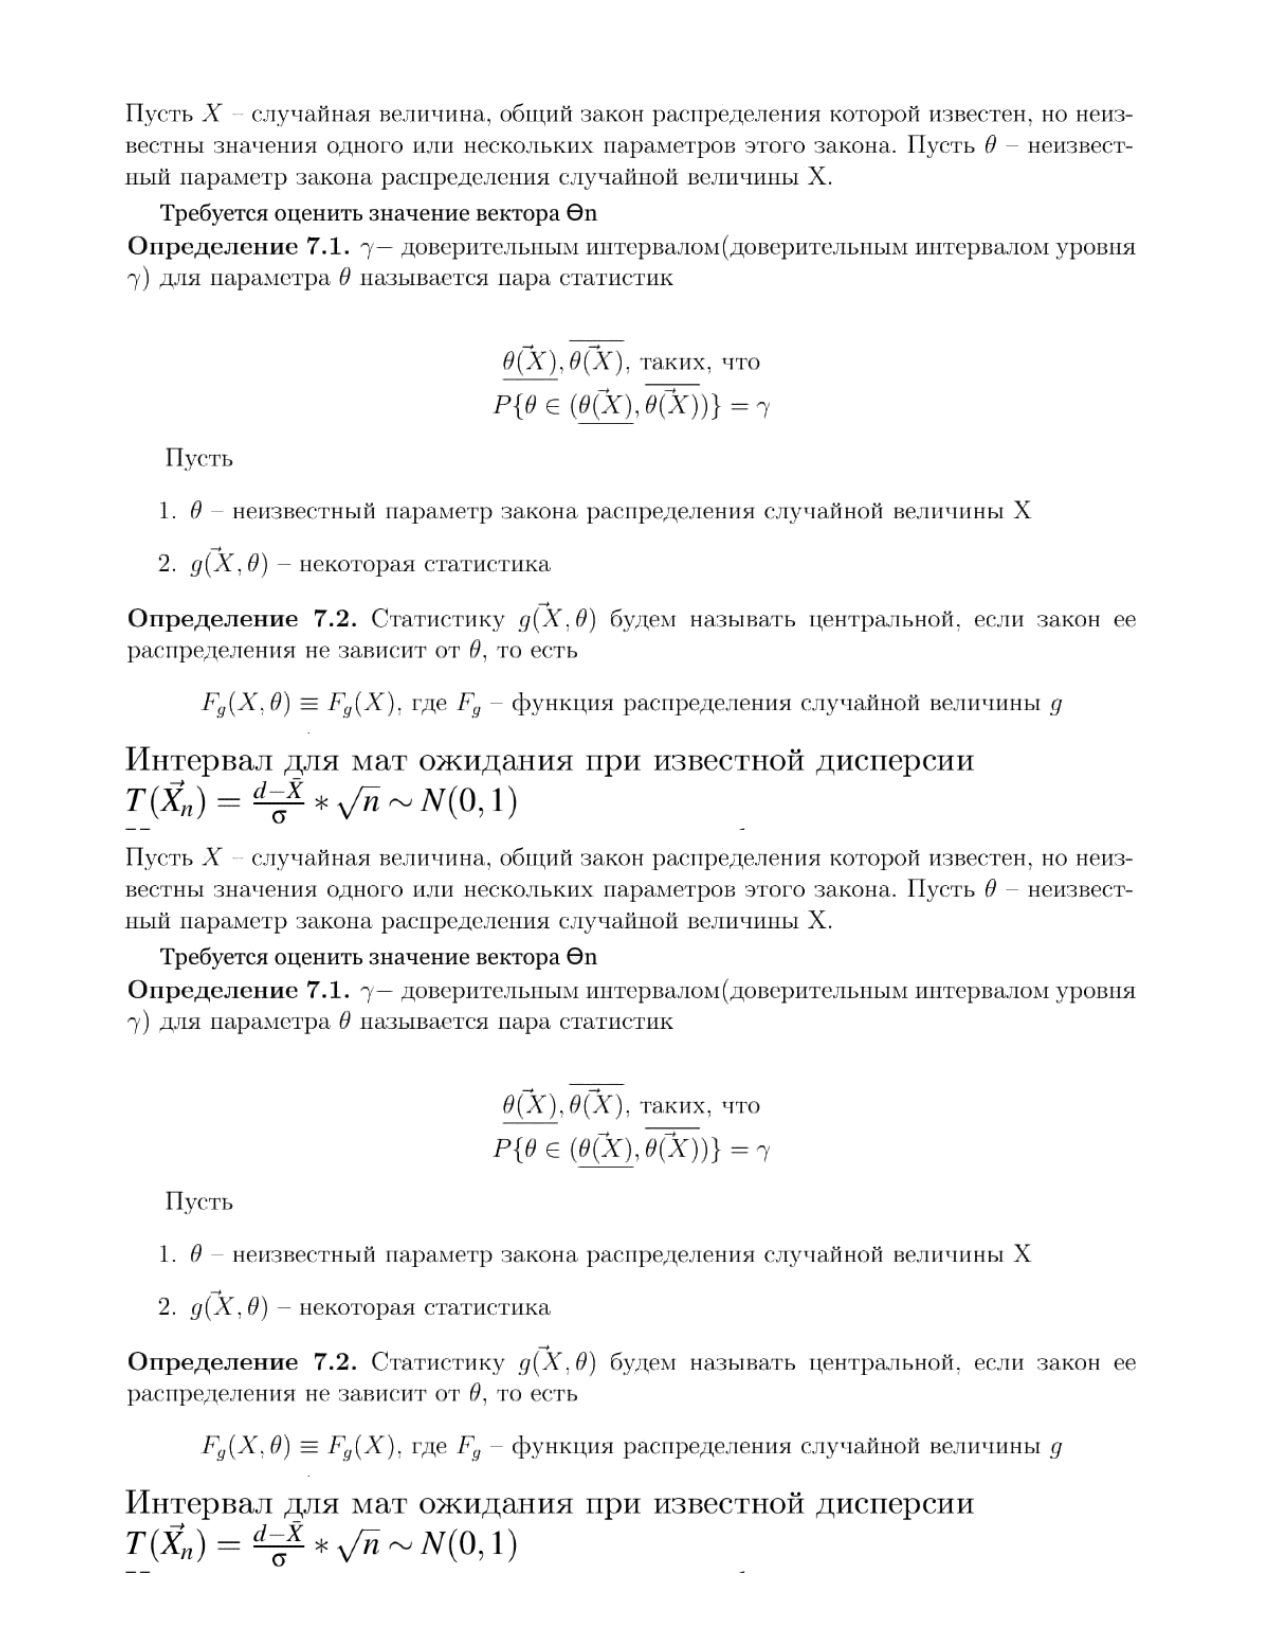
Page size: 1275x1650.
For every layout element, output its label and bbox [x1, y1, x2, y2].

picture [118, 86, 1157, 1574]
